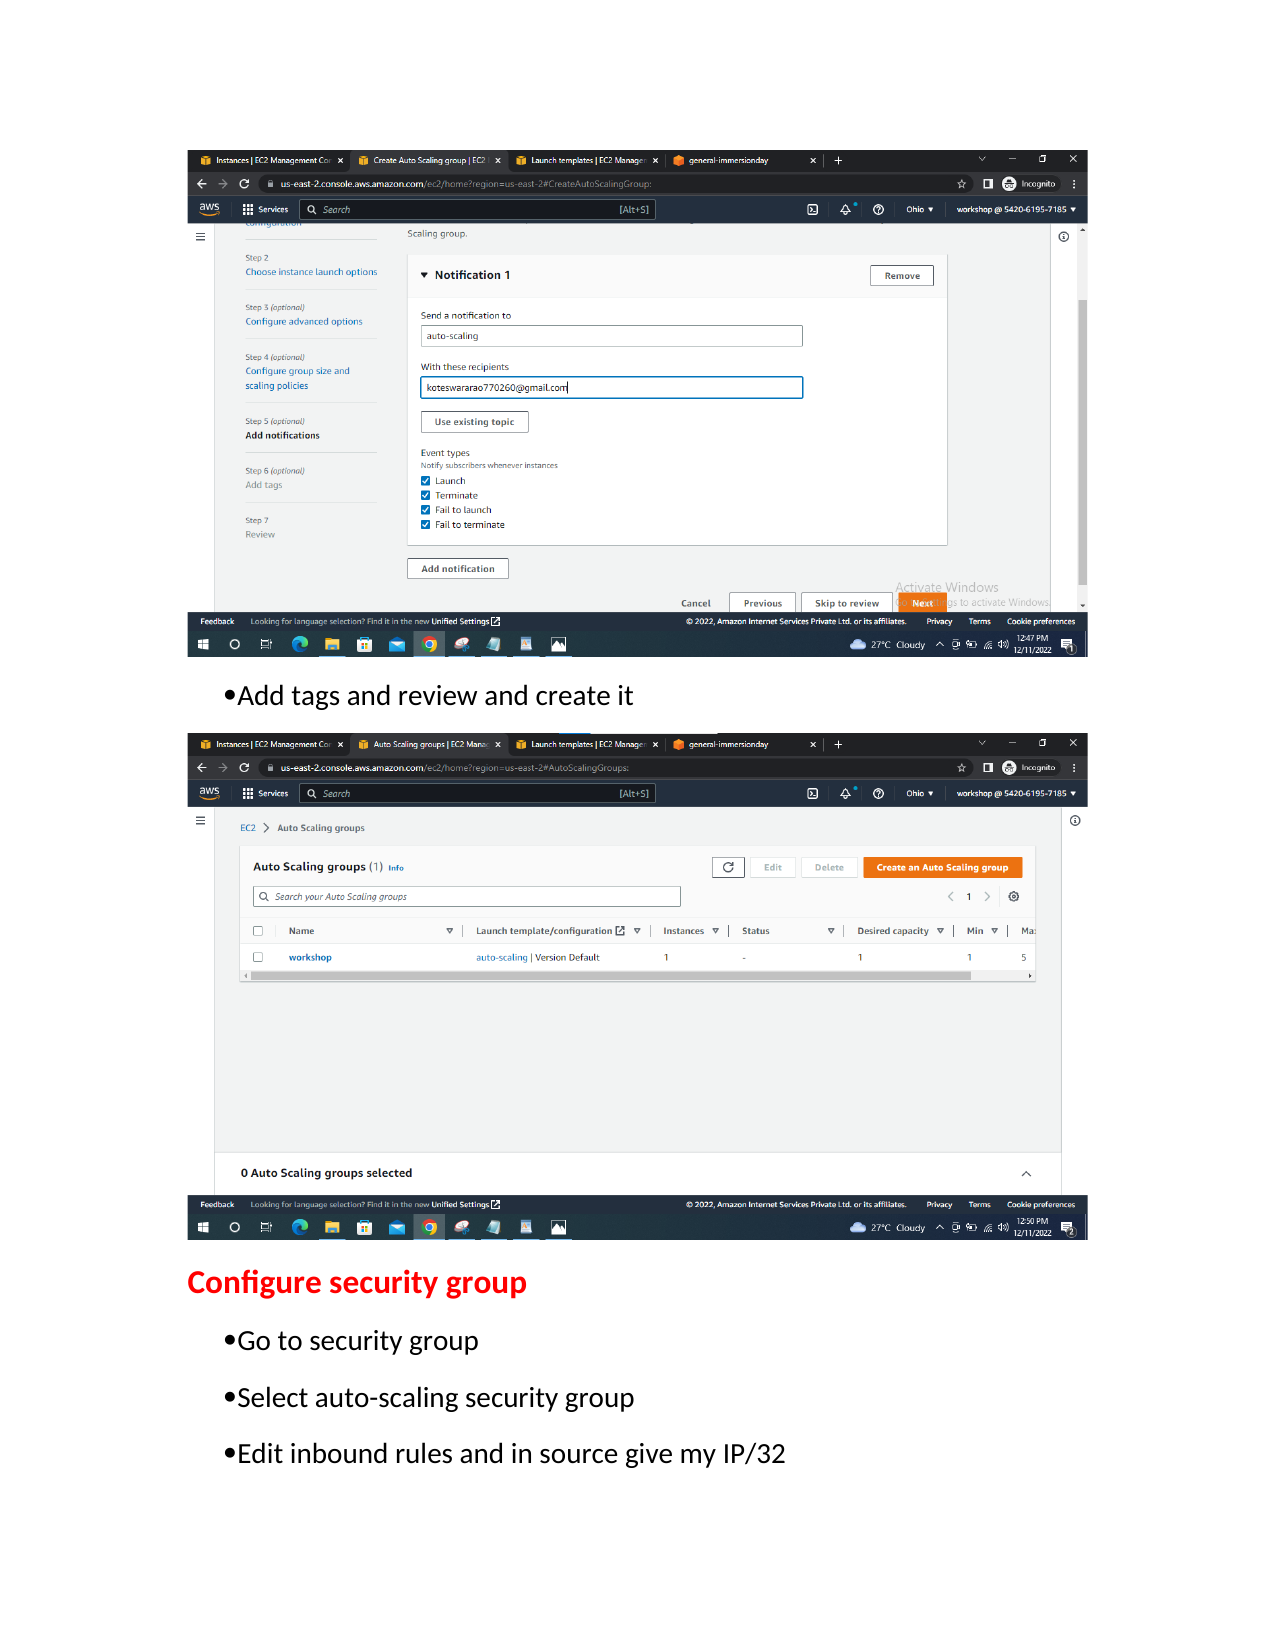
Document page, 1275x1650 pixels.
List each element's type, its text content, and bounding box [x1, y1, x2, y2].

list Go to security group [225, 1322, 1087, 1358]
text Configure security group [187, 1261, 1087, 1301]
list Select auto-scaling security group [225, 1379, 1087, 1414]
list Add tags and review and create it [225, 677, 1087, 713]
list Edit inbound rules and in source give my IP/32 [225, 1435, 1087, 1471]
